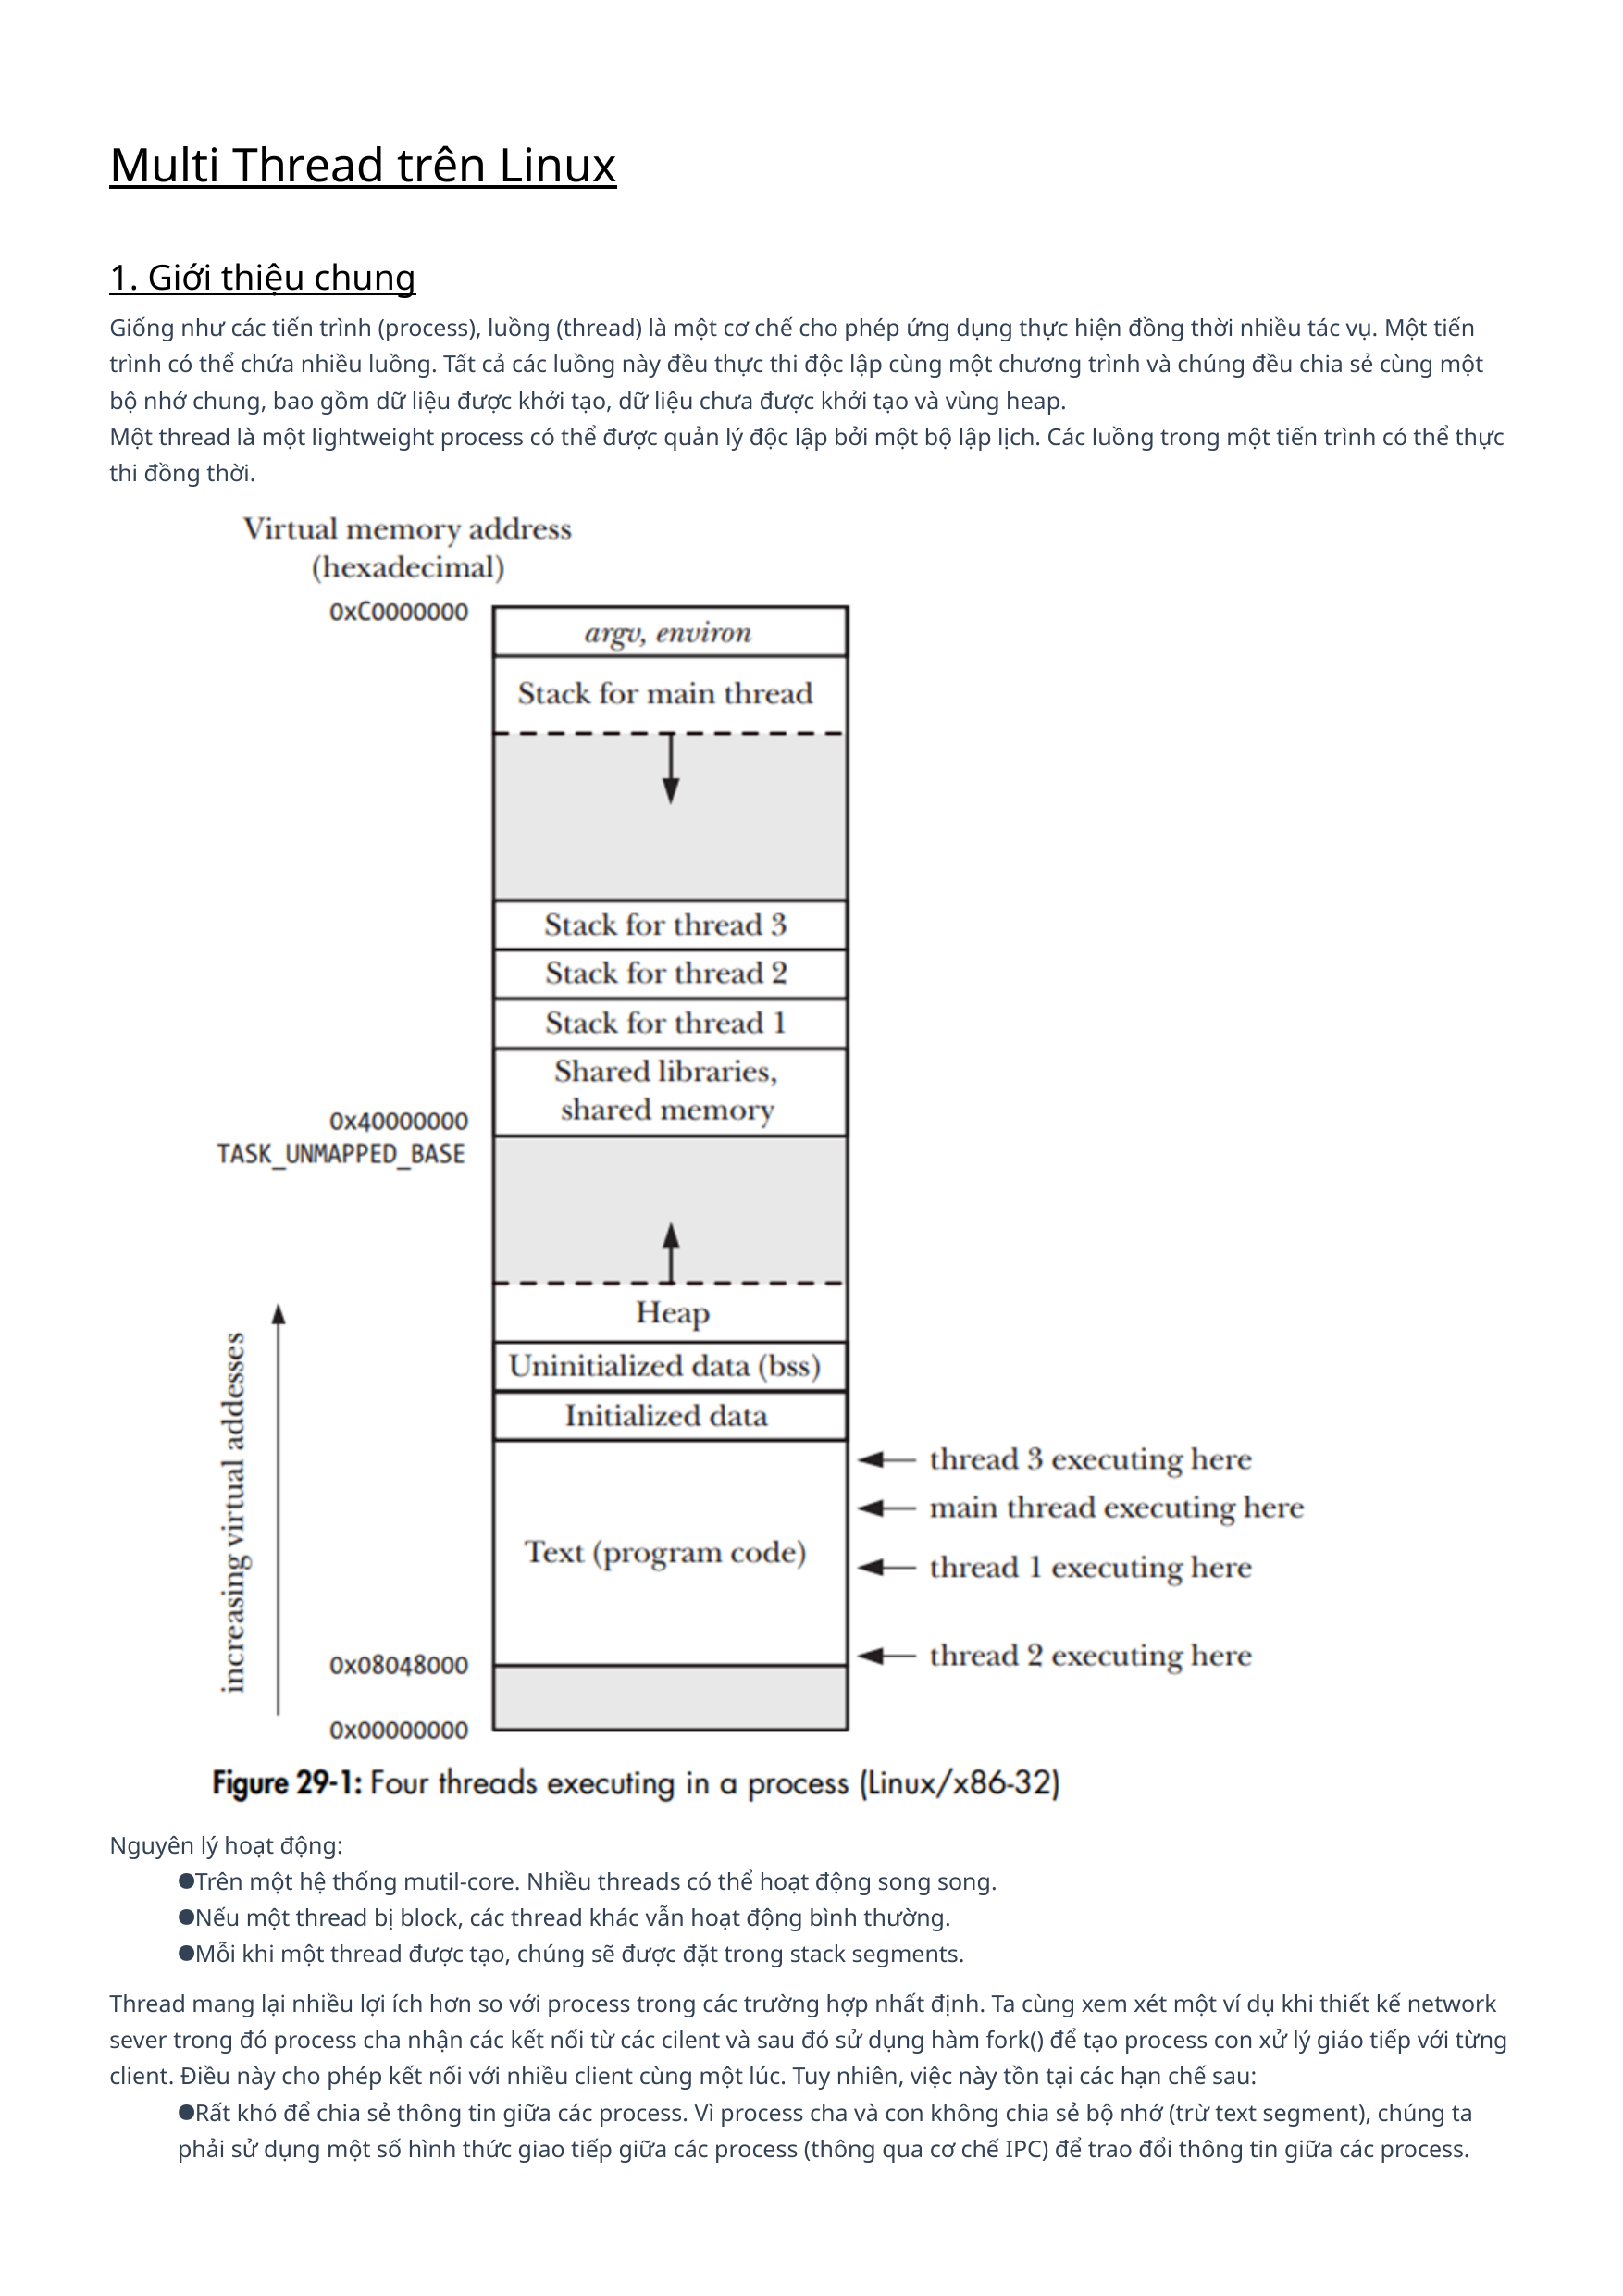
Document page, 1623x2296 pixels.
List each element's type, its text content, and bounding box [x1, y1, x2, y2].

subtitle 1. Giới thiệu chung [109, 253, 1514, 300]
subtitle Multi Thread trên Linux [109, 132, 1514, 195]
picture [109, 492, 1391, 1812]
list Nếu một thread bị block, các thread khác vẫn hoạt động bình thường. [109, 1902, 1514, 1933]
list Rất khó để chia sẻ thông tin giữa các process. Vì process cha và con không chia sẻ bộ nhớ (trừ text segment), chúng ta phải sử dụng một số hình thức giao tiếp giữa các process (thông qua cơ chế IPC) để trao đổi thông tin giữa các process. [109, 2096, 1514, 2164]
list Mỗi khi một thread được tạo, chúng sẽ được đặt trong stack segments. [109, 1938, 1514, 1969]
text Thread mang lại nhiều lợi ích hơn so với process trong các trường hợp nhất định. Ta cùng xem xét một ví dụ khi thiết kế network sever trong đó process cha nhận các kết nối từ các cilent và sau đó sử dụng hàm fork() để tạo process con xử lý giáo tiếp với từng client. Điều này cho phép kết nối với nhiều client cùng một lúc. Tuy nhiên, việc này tồn tại các hạn chế sau: [109, 1988, 1514, 2091]
text Nguyên lý hoạt động: [109, 1830, 1514, 1861]
text Một thread là một lightweight process có thể được quản lý độc lập bởi một bộ lập lịch. Các luồng trong một tiến trình có thể thực thi đồng thời. [109, 420, 1514, 489]
list Trên một hệ thống mutil-core. Nhiều threads có thể hoạt động song song. [109, 1866, 1514, 1897]
text Giống như các tiến trình (process), luồng (thread) là một cơ chế cho phép ứng dụng thực hiện đồng thời nhiều tác vụ. Một tiến trình có thể chứa nhiều luồng. Tất cả các luồng này đều thực thi độc lập cùng một chương trình và chúng đều chia sẻ cùng một bộ nhớ chung, bao gồm dữ liệu được khởi tạo, dữ liệu chưa được khởi tạo và vùng heap. [109, 312, 1514, 416]
